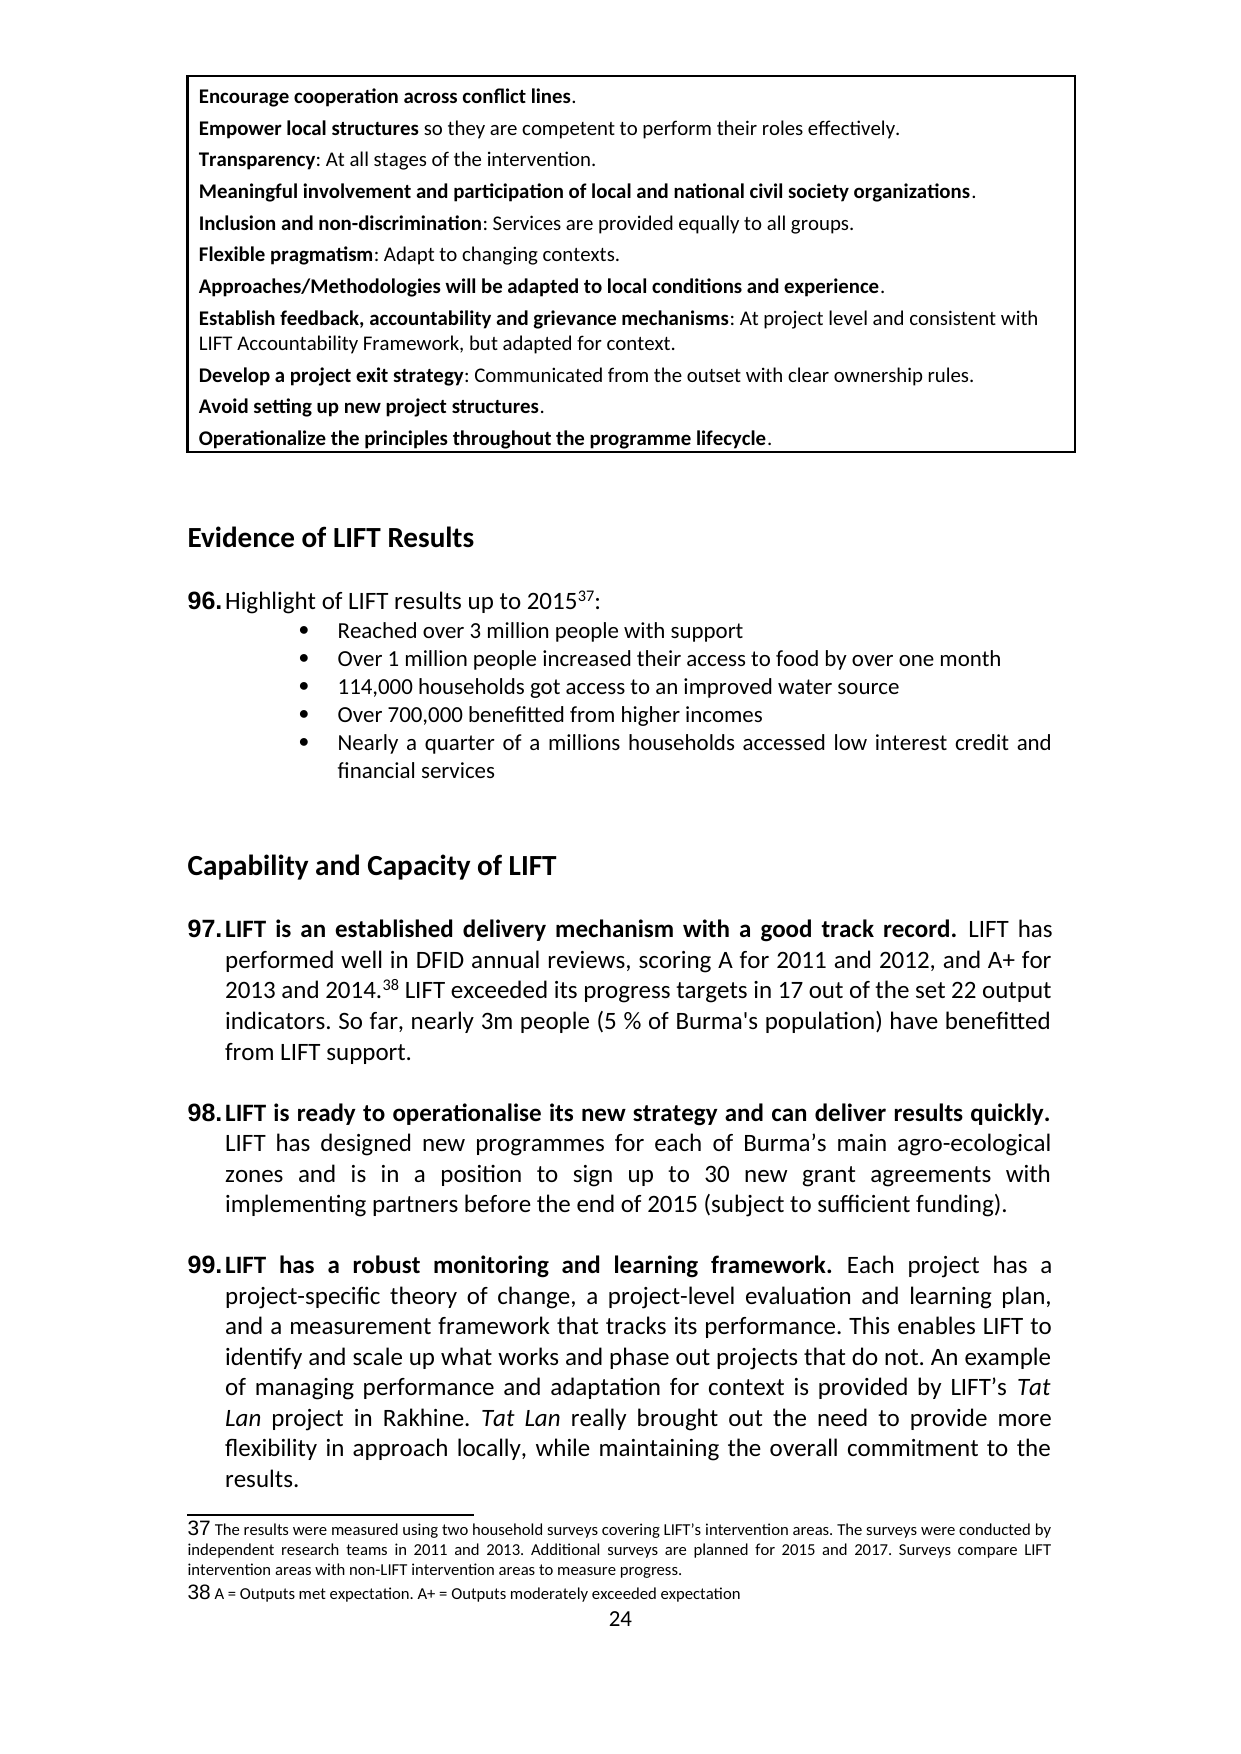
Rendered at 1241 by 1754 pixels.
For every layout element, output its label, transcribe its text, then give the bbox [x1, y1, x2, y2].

list LIFT has a robust monitoring and learning framework. Each project has a project-specific theory of change, a project-level evaluation and learning plan, and a measurement framework that tracks its performance. This enables LIFT to identify and scale up what works and phase out projects that do not. An example of managing performance and adaptation for context is provided by LIFT’s Tat Lan project in Rakhine. Tat Lan really brought out the need to provide more flexibility in approach locally, while maintaining the overall commitment to the results. [187, 1249, 1053, 1493]
list Over 1 million people increased their access to food by over one month [300, 644, 1053, 672]
list Highlight of LIFT results up to 2015: [187, 585, 1053, 616]
list Reached over 3 million people with support [300, 616, 1053, 644]
list Over 700,000 benefitted from higher incomes [300, 700, 1053, 728]
list LIFT is ready to operationalise its new strategy and can deliver results quickly. LIFT has designed new programmes for each of Burma’s main agro-ecological zones and is in a position to sign up to 30 new grant agreements with implementing partners before the end of 2015 (subject to sufficient funding). [187, 1097, 1053, 1219]
list The results were measured using two household surveys covering LIFT’s intervention areas. The surveys were conducted by independent research teams in 2011 and 2013. Additional surveys are planned for 2015 and 2017. Surveys compare LIFT intervention areas with non-LIFT intervention areas to measure progress. [187, 1515, 1053, 1580]
table_header Encourage cooperation across conflict lines. Empower local structures so they are competent to perform their roles effectively. Transparency: At all stages of the intervention. Meaningful involvement and participation of local and national civil society organizations. Inclusion and non-discrimination: Services are provided equally to all groups. Flexible pragmatism: Adapt to changing contexts. Approaches/Methodologies will be adapted to local conditions and experience. Establish feedback, accountability and grievance mechanisms: At project level and consistent with LIFT Accountability Framework, but adapted for context. Develop a project exit strategy: Communicated from the outset with clear ownership rules. Avoid setting up new project structures. Operationalize the principles throughout the programme lifecycle. [189, 77, 1074, 451]
list 114,000 households got access to an improved water source [300, 672, 1053, 700]
list LIFT is an established delivery mechanism with a good track record. LIFT has performed well in DFID annual reviews, scoring A for 2011 and 2012, and A+ for 2013 and 2014. LIFT exceeded its progress targets in 17 out of the set 22 output indicators. So far, nearly 3m people (5 % of Burma's population) have benefitted from LIFT support. [187, 914, 1053, 1066]
list A = Outputs met expectation. A+ = Outputs moderately exceeded expectation [187, 1580, 1053, 1604]
text Capability and Capacity of LIFT [187, 847, 1053, 883]
list Nearly a quarter of a millions households accessed low interest credit and financial services [300, 728, 1053, 784]
subtitle Evidence of LIFT Results [187, 519, 1053, 555]
